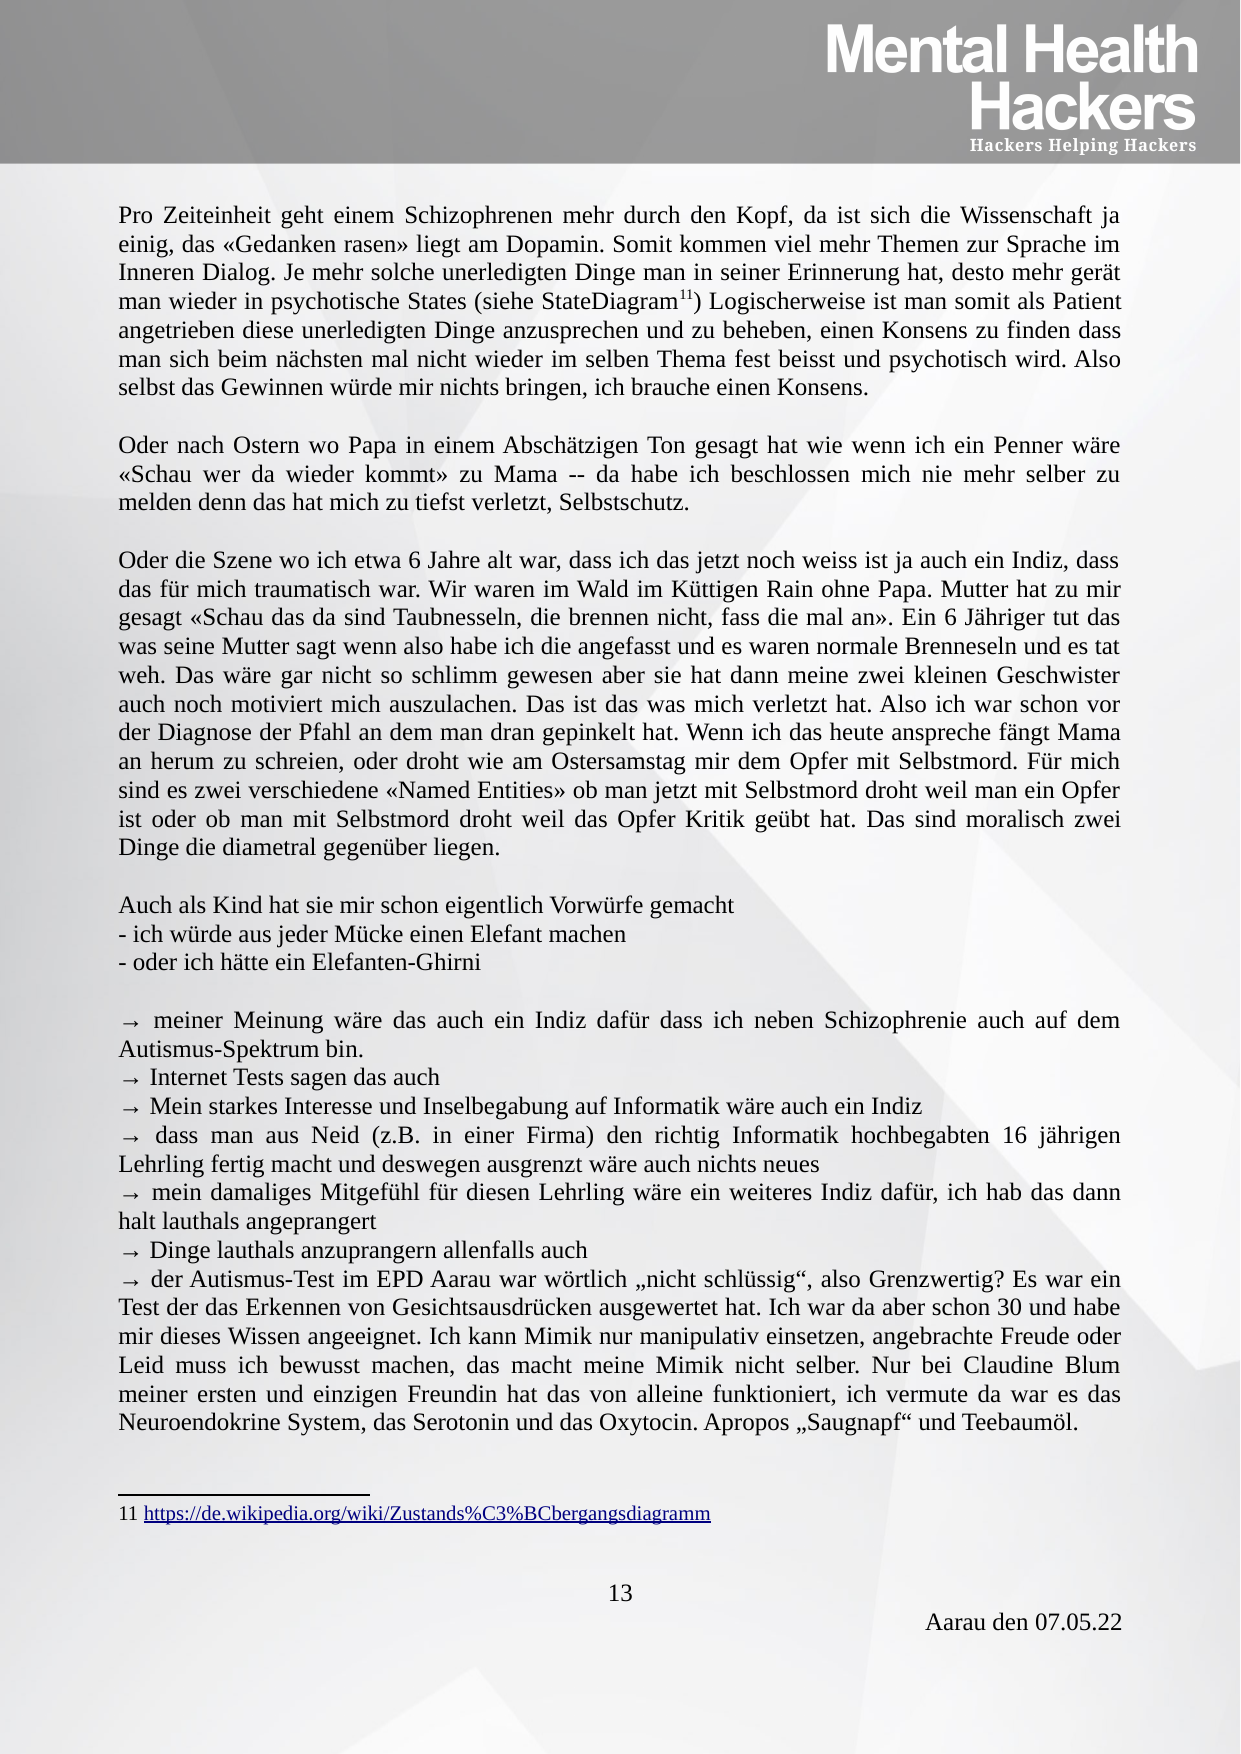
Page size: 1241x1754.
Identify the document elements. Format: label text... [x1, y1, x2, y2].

text → dass man aus Neid (z.B. in einer Firma) den richtig Informatik hochbegabten 16 jährigen Lehrling fertig macht und deswegen ausgrenzt wäre auch nichts neues [118, 1120, 1122, 1177]
text → Mein starkes Interesse und Inselbegabung auf Informatik wäre auch ein Indiz [118, 1091, 1122, 1120]
text Oder nach Ostern wo Papa in einem Abschätzigen Ton gesagt hat wie wenn ich ein Penner wäre «Schau wer da wieder kommt» zu Mama -- da habe ich beschlossen mich nie mehr selber zu melden denn das hat mich zu tiefst verletzt, Selbstschutz. [118, 430, 1122, 516]
text → meiner Meinung wäre das auch ein Indiz dafür dass ich neben Schizophrenie auch auf dem Autismus-Spektrum bin. [118, 1005, 1122, 1062]
text Pro Zeiteinheit geht einem Schizophrenen mehr durch den Kopf, da ist sich die Wissenschaft ja einig, das «Gedanken rasen» liegt am Dopamin. Somit kommen viel mehr Themen zur Sprache im Inneren Dialog. Je mehr solche unerledigten Dinge man in seiner Erinnerung hat, desto mehr gerät man wieder in psychotische States (siehe StateDiagram) Logischerweise ist man somit als Patient angetrieben diese unerledigten Dinge anzusprechen und zu beheben, einen Konsens zu finden dass man sich beim nächsten mal nicht wieder im selben Thema fest beisst und psychotisch wird. Also selbst das Gewinnen würde mir nichts bringen, ich brauche einen Konsens. [118, 200, 1122, 401]
text - oder ich hätte ein Elefanten-Ghirni [118, 947, 1122, 976]
text → mein damaliges Mitgefühl für diesen Lehrling wäre ein weiteres Indiz dafür, ich hab das dann halt lauthals angeprangert [118, 1177, 1122, 1235]
text Oder die Szene wo ich etwa 6 Jahre alt war, dass ich das jetzt noch weiss ist ja auch ein Indiz, dass das für mich traumatisch war. Wir waren im Wald im Küttigen Rain ohne Papa. Mutter hat zu mir gesagt «Schau das da sind Taubnesseln, die brennen nicht, fass die mal an». Ein 6 Jähriger tut das was seine Mutter sagt wenn also habe ich die angefasst und es waren normale Brenneseln und es tat weh. Das wäre gar nicht so schlimm gewesen aber sie hat dann meine zwei kleinen Geschwister auch noch motiviert mich auszulachen. Das ist das was mich verletzt hat. Also ich war schon vor der Diagnose der Pfahl an dem man dran gepinkelt hat. Wenn ich das heute anspreche fängt Mama an herum zu schreien, oder droht wie am Ostersamstag mir dem Opfer mit Selbstmord. Für mich sind es zwei verschiedene «Named Entities» ob man jetzt mit Selbstmord droht weil man ein Opfer ist oder ob man mit Selbstmord droht weil das Opfer Kritik geübt hat. Das sind moralisch zwei Dinge die diametral gegenüber liegen. [118, 545, 1122, 861]
text → der Autismus-Test im EPD Aarau war wörtlich „nicht schlüssig“, also Grenzwertig? Es war ein Test der das Erkennen von Gesichtsausdrücken ausgewertet hat. Ich war da aber schon 30 und habe mir dieses Wissen angeeignet. Ich kann Mimik nur manipulativ einsetzen, angebrachte Freude oder Leid muss ich bewusst machen, das macht meine Mimik nicht selber. Nur bei Claudine Blum meiner ersten und einzigen Freundin hat das von alleine funktioniert, ich vermute da war es das Neuroendokrine System, das Serotonin und das Oxytocin. Apropos „Saugnapf“ und Teebaumöl. [118, 1264, 1122, 1436]
picture [0, 0, 1241, 1754]
text Auch als Kind hat sie mir schon eigentlich Vorwürfe gemacht [118, 890, 1122, 919]
text - ich würde aus jeder Mücke einen Elefant machen [118, 919, 1122, 947]
text https://de.wikipedia.org/wiki/Zustands%C3%BCbergangsdiagramm [118, 1501, 1122, 1525]
text → Internet Tests sagen das auch [118, 1062, 1122, 1091]
text → Dinge lauthals anzuprangern allenfalls auch [118, 1235, 1122, 1264]
